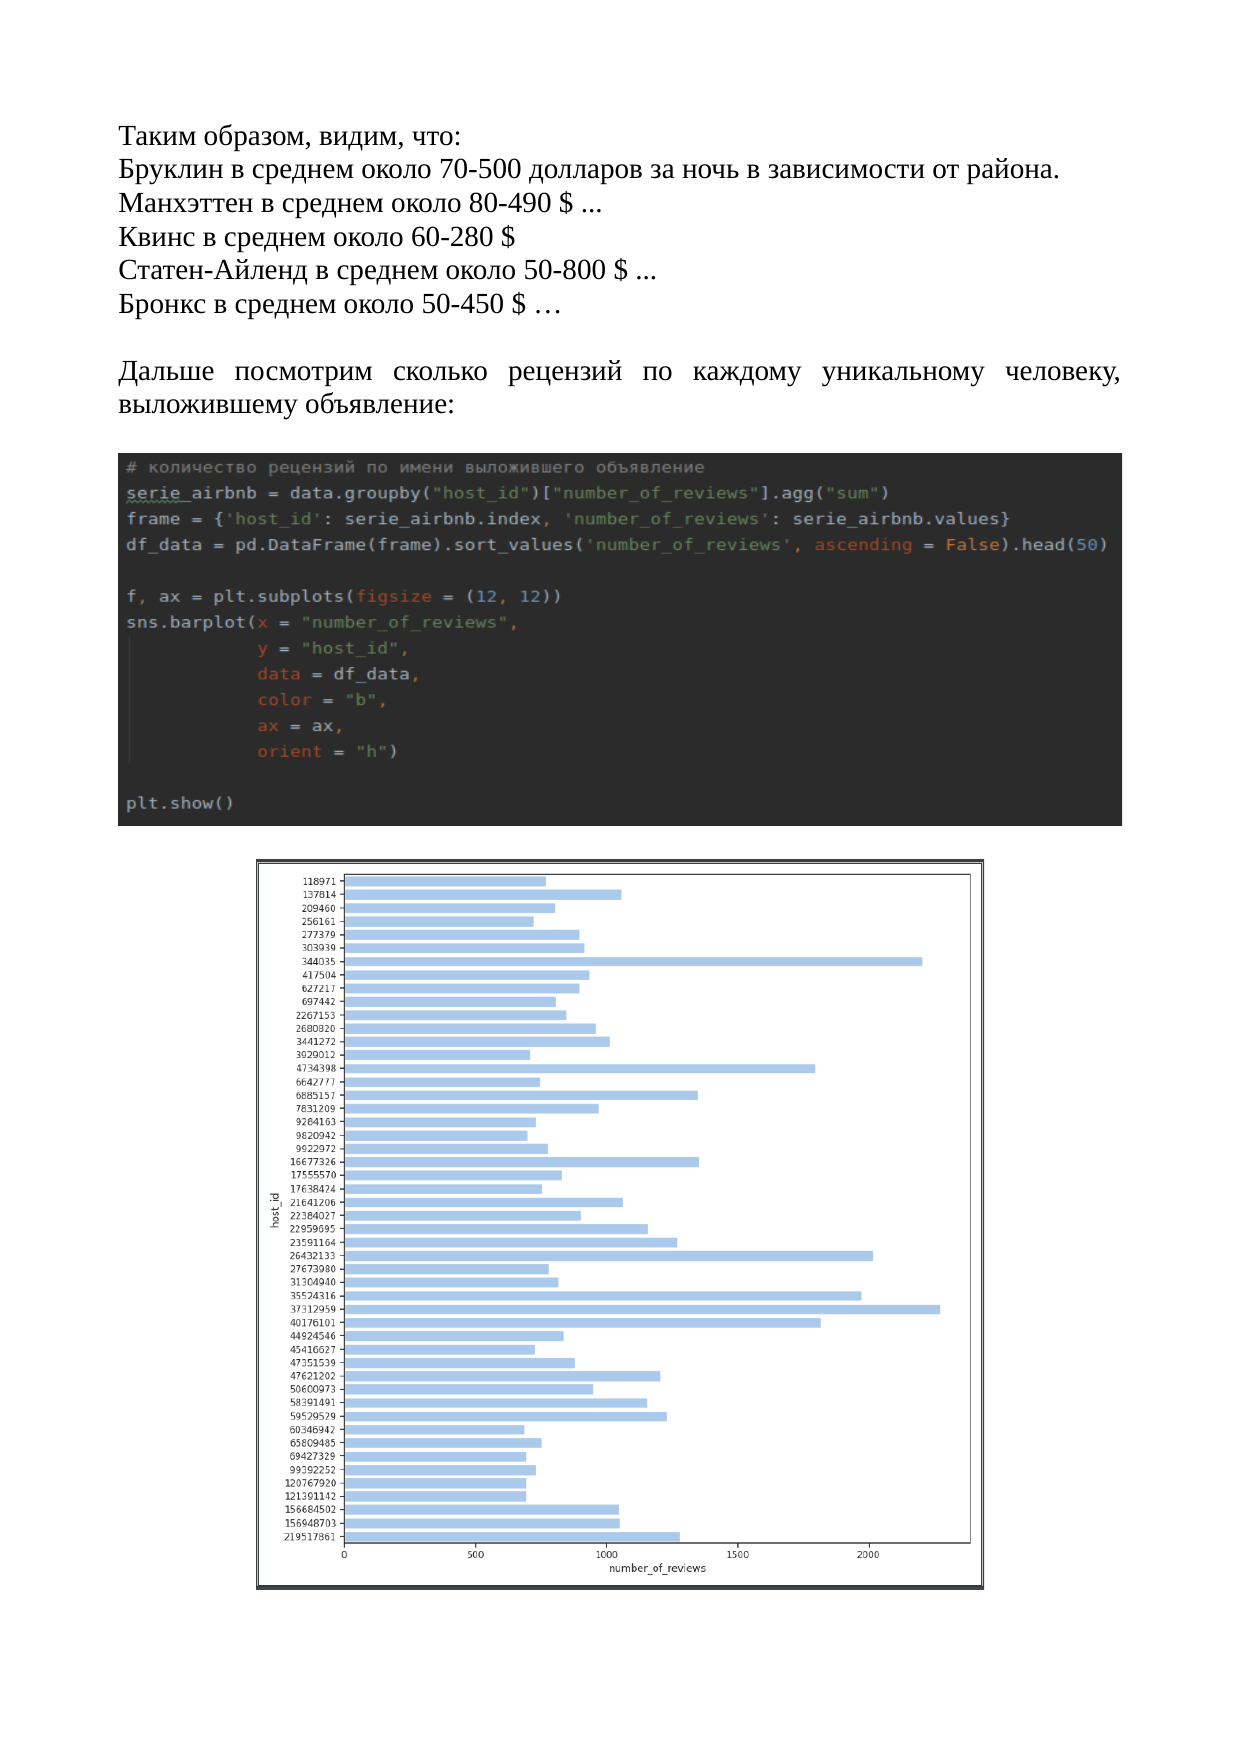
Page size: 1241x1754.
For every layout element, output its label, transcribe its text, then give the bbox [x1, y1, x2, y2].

text Статен-Айленд в среднем около 50-800 $ ... [118, 252, 1122, 286]
text Дальше посмотрим сколько рецензий по каждому уникальному человеку, выложившему объявление: [118, 353, 1122, 420]
text Бронкс в среднем около 50-450 $ … [118, 286, 1122, 319]
text Бруклин в среднем около 70-500 долларов за ночь в зависимости от района. [118, 152, 1122, 185]
text Манхэттен в среднем около 80-490 $ ... [118, 185, 1122, 219]
text Таким образом, видим, что: [118, 118, 1122, 152]
text Квинс в среднем около 60-280 $ [118, 219, 1122, 252]
picture [118, 453, 1123, 826]
picture [256, 859, 985, 1590]
